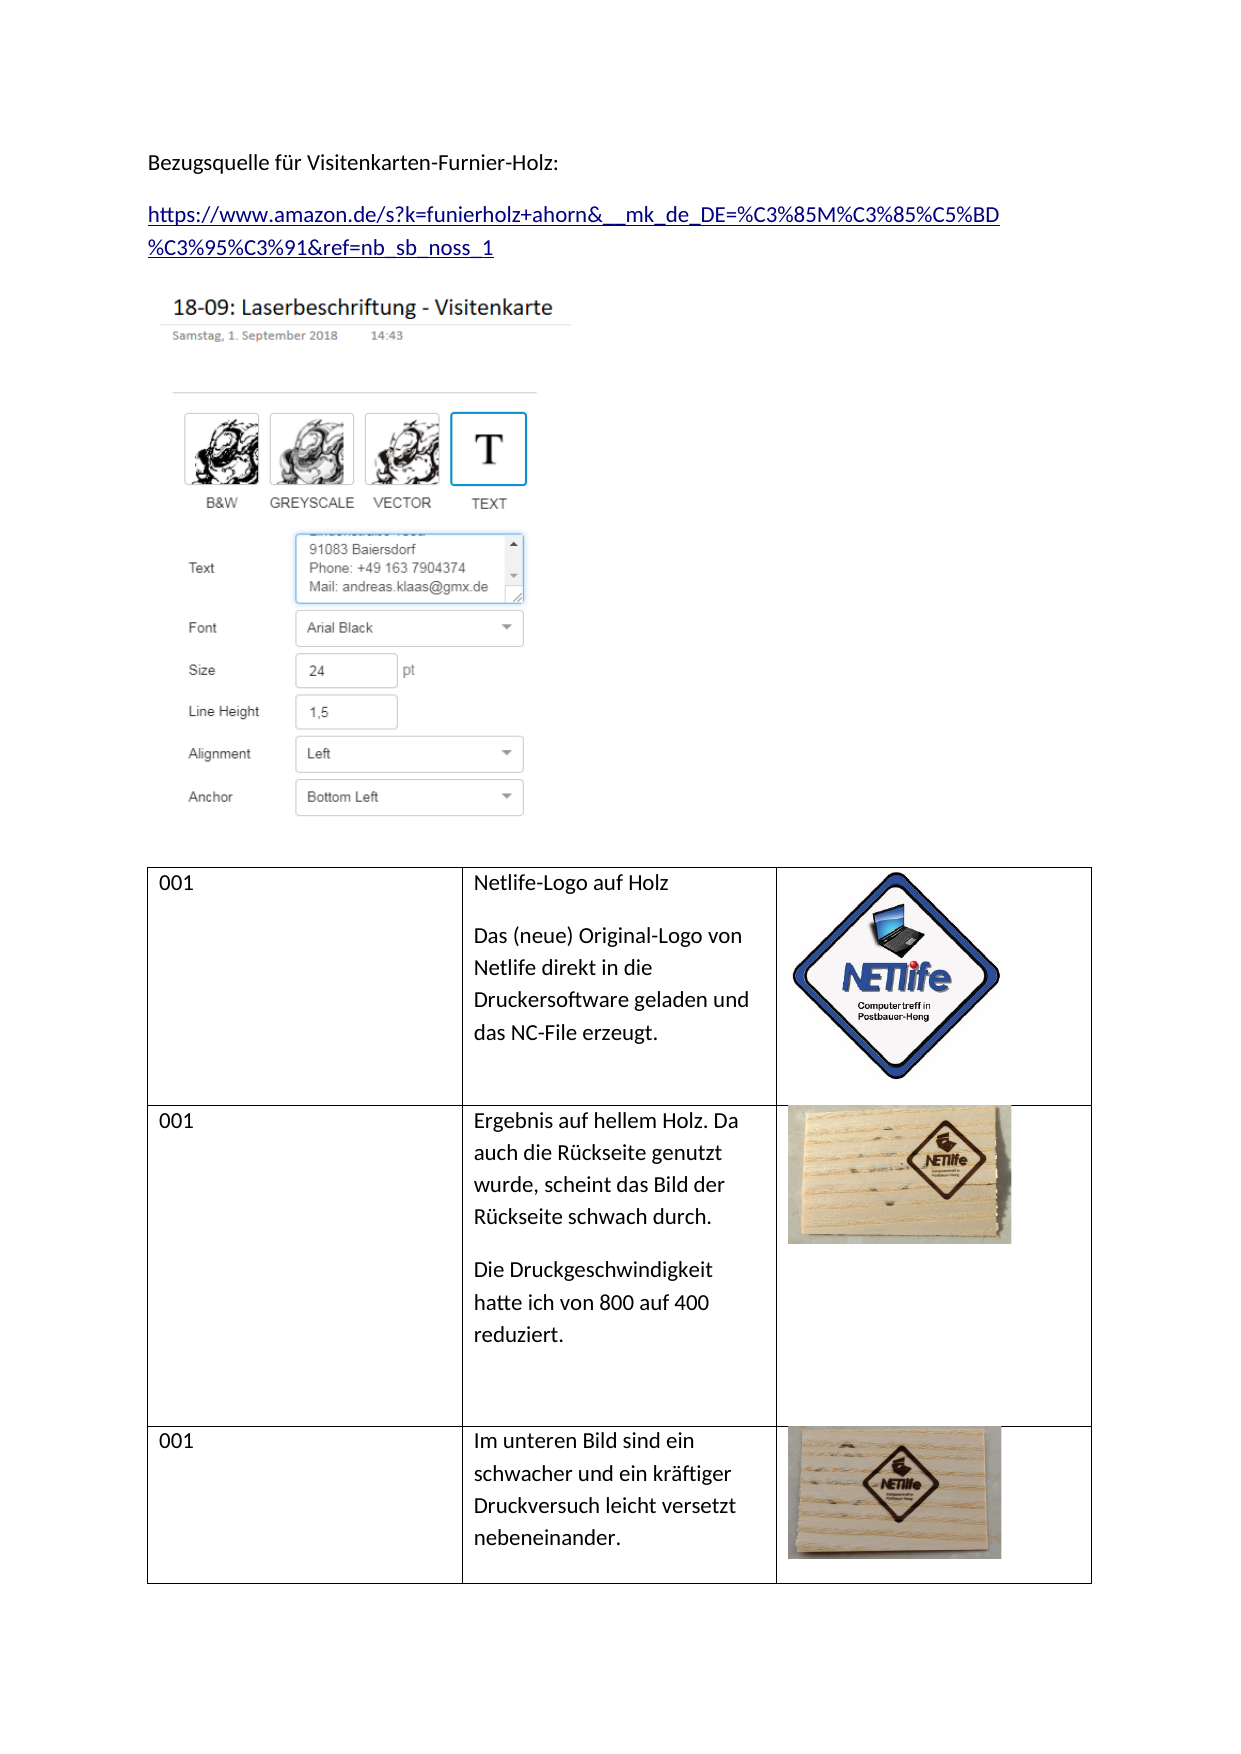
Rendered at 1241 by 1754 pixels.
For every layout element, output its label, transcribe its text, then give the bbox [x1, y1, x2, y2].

text Bezugsquelle für Visitenkarten-Furnier-Holz: [148, 148, 1093, 176]
text https://www.amazon.de/s?k=funierholz+ahorn&__mk_de_DE=%C3%85M%C3%85%C5%BD%C3%95%C3%91&ref=nb_sb_noss_1 [148, 201, 1093, 261]
table_cell Im unteren Bild sind ein schwacher und ein kräftiger Druckversuch leicht versetzt nebeneinander. [463, 1427, 776, 1583]
table_cell [777, 1106, 1091, 1426]
table_cell 001 [148, 1427, 462, 1583]
table_header Netlife-Logo auf Holz Das (neue) Original-Logo von Netlife direkt in die Druckersoftware geladen und das NC-File erzeugt. [463, 868, 776, 1105]
table_cell Ergebnis auf hellem Holz. Da auch die Rückseite genutzt wurde, scheint das Bild der Rückseite schwach durch. Die Druckgeschwindigkeit hatte ich von 800 auf 400 reduziert. [463, 1106, 776, 1426]
table_cell 001 [148, 1106, 462, 1426]
table_cell [777, 1427, 1091, 1583]
table_header [777, 868, 1091, 1105]
table_header 001 [148, 868, 462, 1105]
